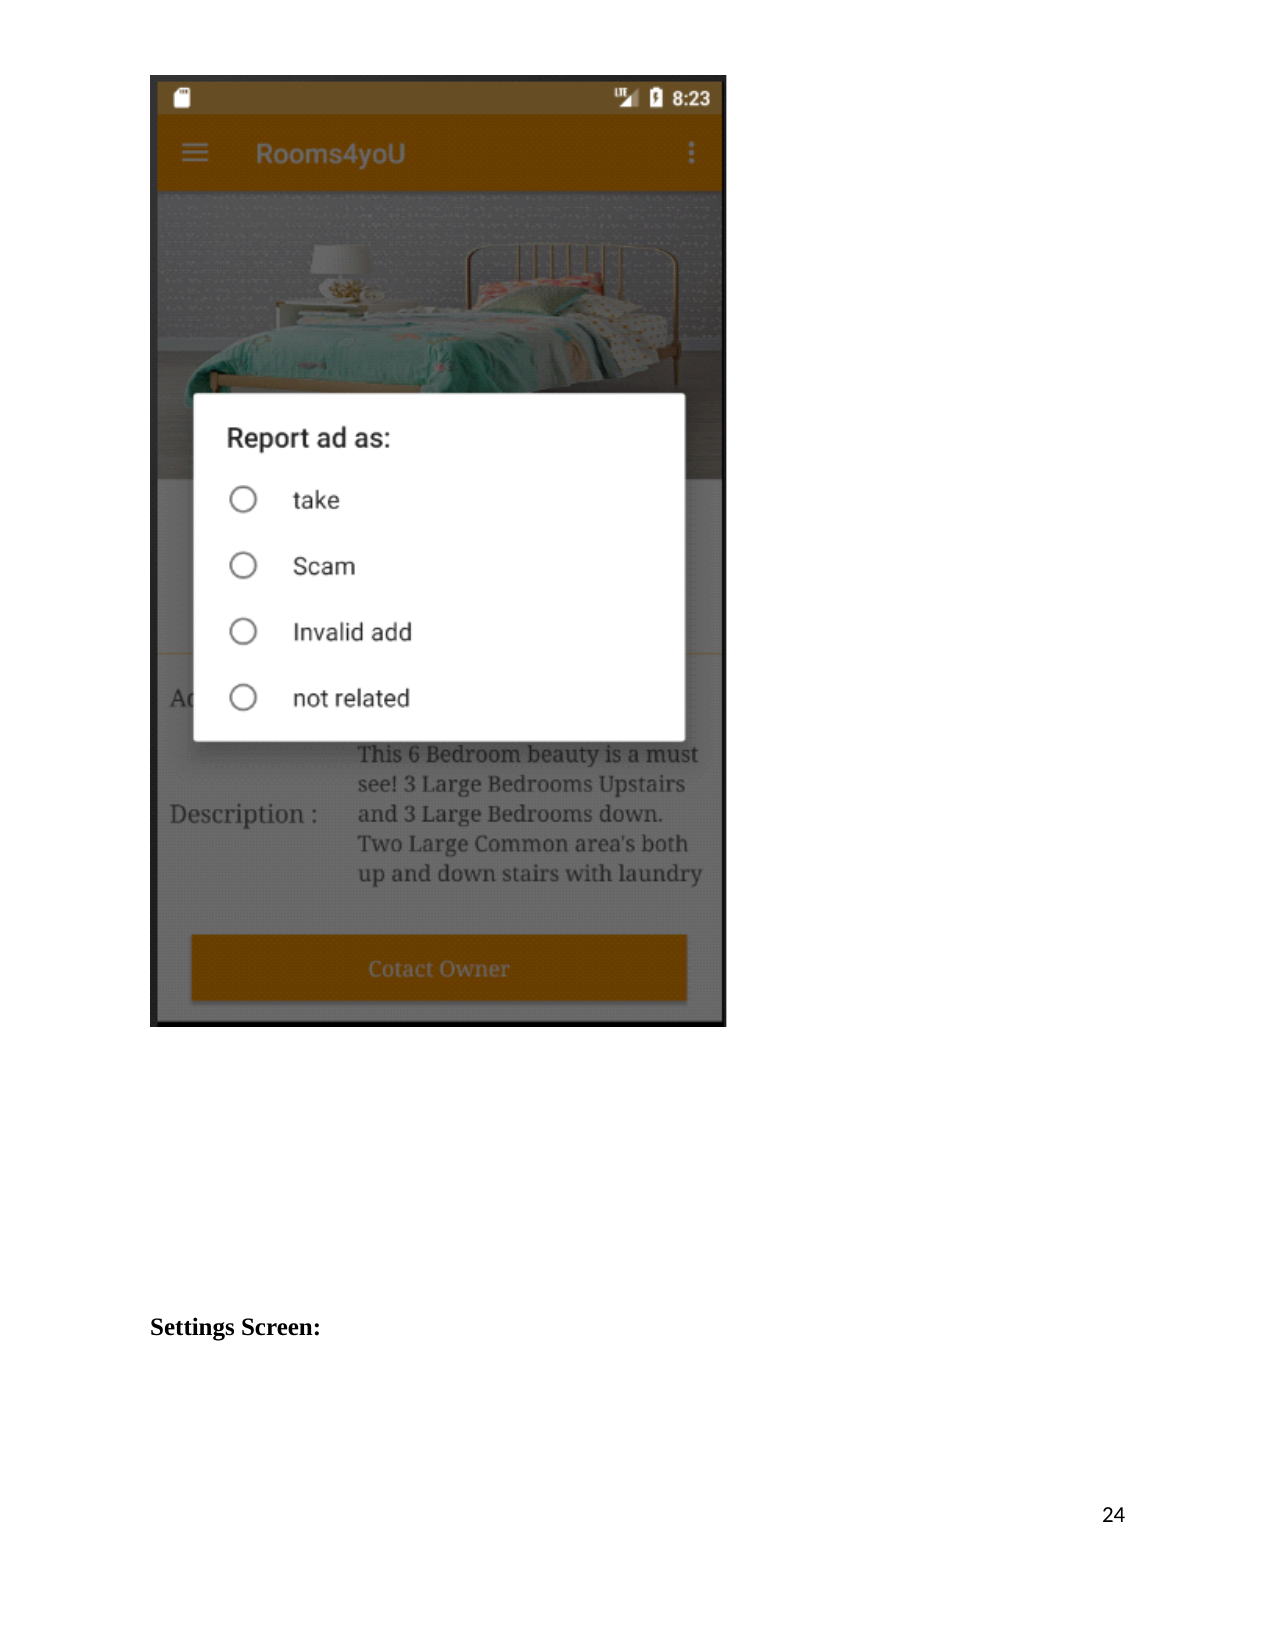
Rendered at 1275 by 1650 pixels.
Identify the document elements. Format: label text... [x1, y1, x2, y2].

text Settings Screen: [150, 1312, 1125, 1341]
